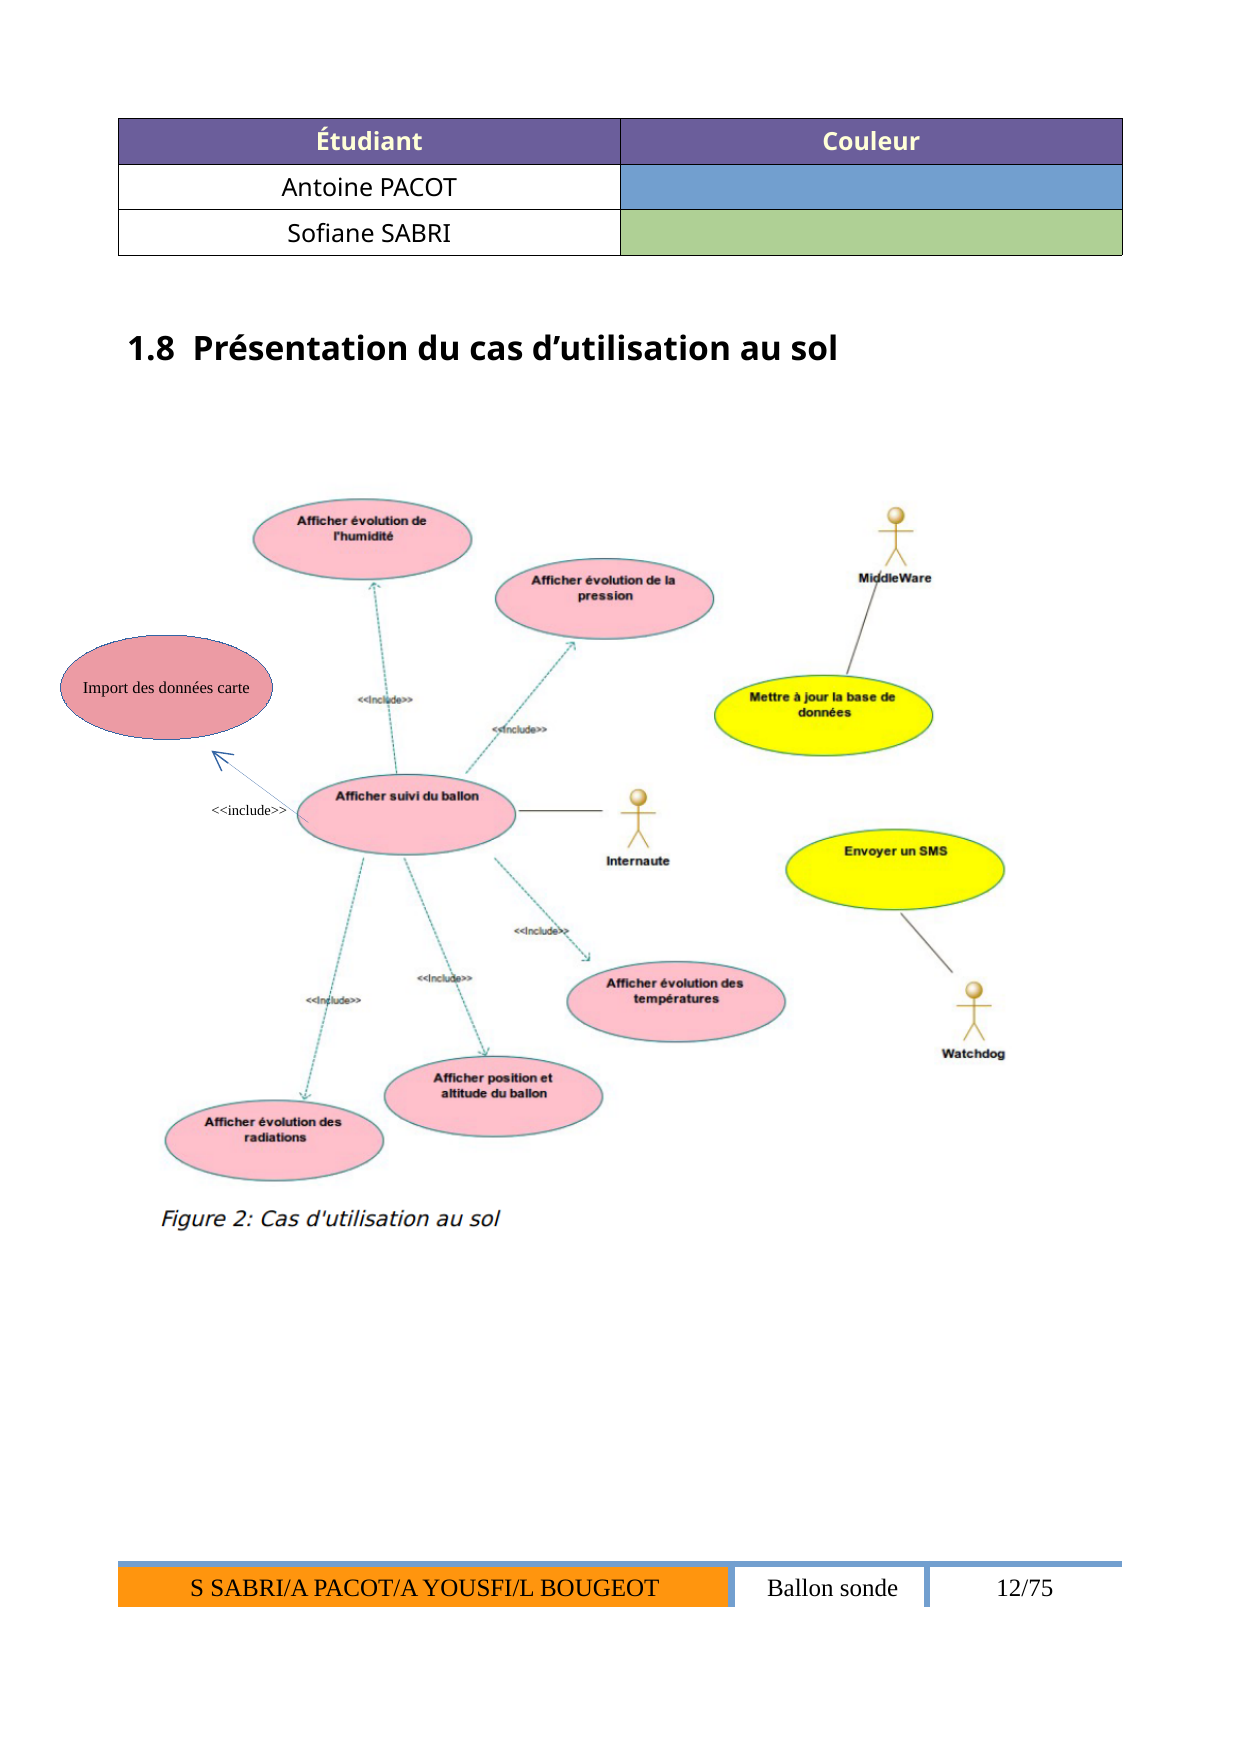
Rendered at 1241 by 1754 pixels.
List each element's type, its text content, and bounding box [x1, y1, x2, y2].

table_cell Antoine PACOT [119, 165, 620, 209]
table_cell [621, 165, 1122, 209]
table_header Couleur [621, 119, 1122, 164]
table_header Étudiant [119, 119, 620, 164]
picture [60, 441, 1065, 1240]
table_cell [621, 210, 1122, 255]
subtitle Présentation du cas d’utilisation au sol [118, 324, 1122, 370]
table_cell Sofiane SABRI [119, 210, 620, 255]
